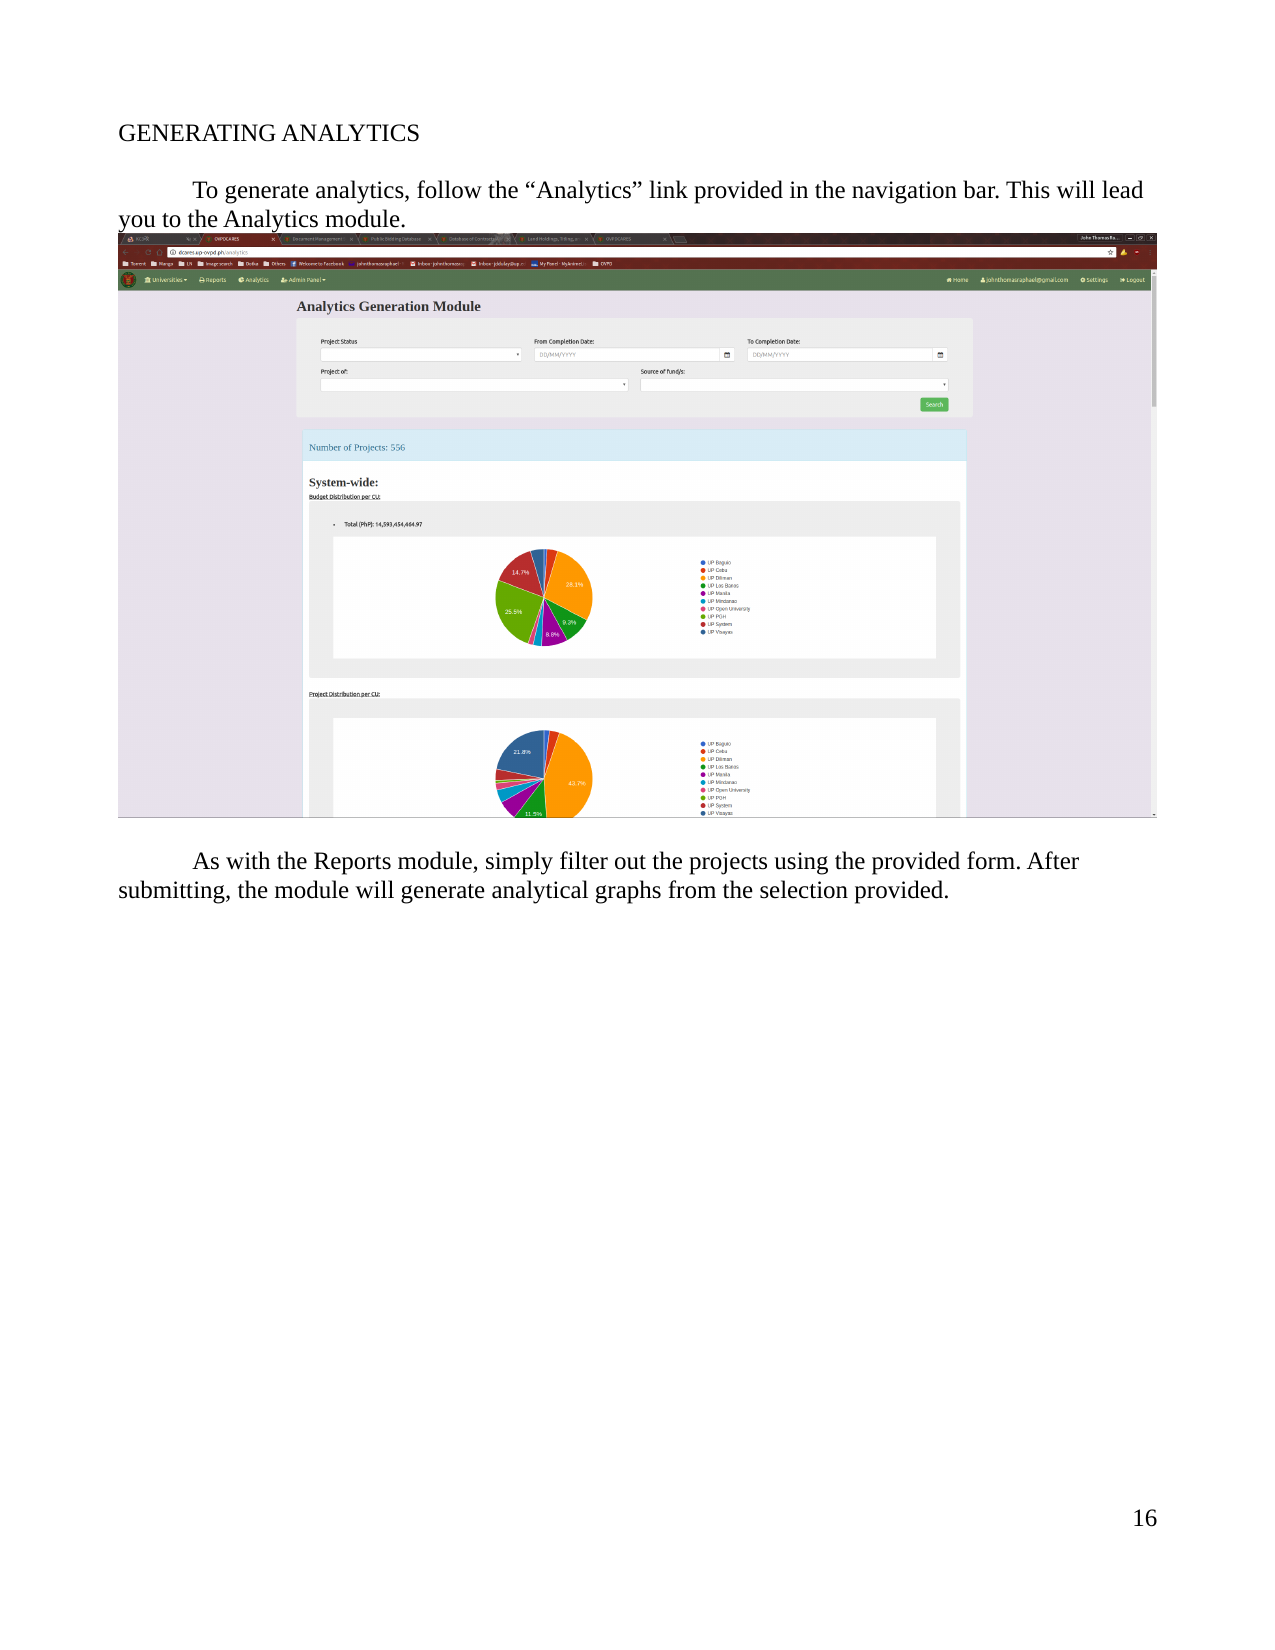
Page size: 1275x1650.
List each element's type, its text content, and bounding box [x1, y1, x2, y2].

text As with the Reports module, simply filter out the projects using the provided form. After submitting, the module will generate analytical graphs from the selection provided. [118, 846, 1157, 904]
picture [118, 233, 1157, 818]
text GENERATING ANALYTICS [118, 118, 1157, 147]
text To generate analytics, follow the “Analytics” link provided in the navigation bar. This will lead you to the Analytics module. [118, 176, 1157, 233]
